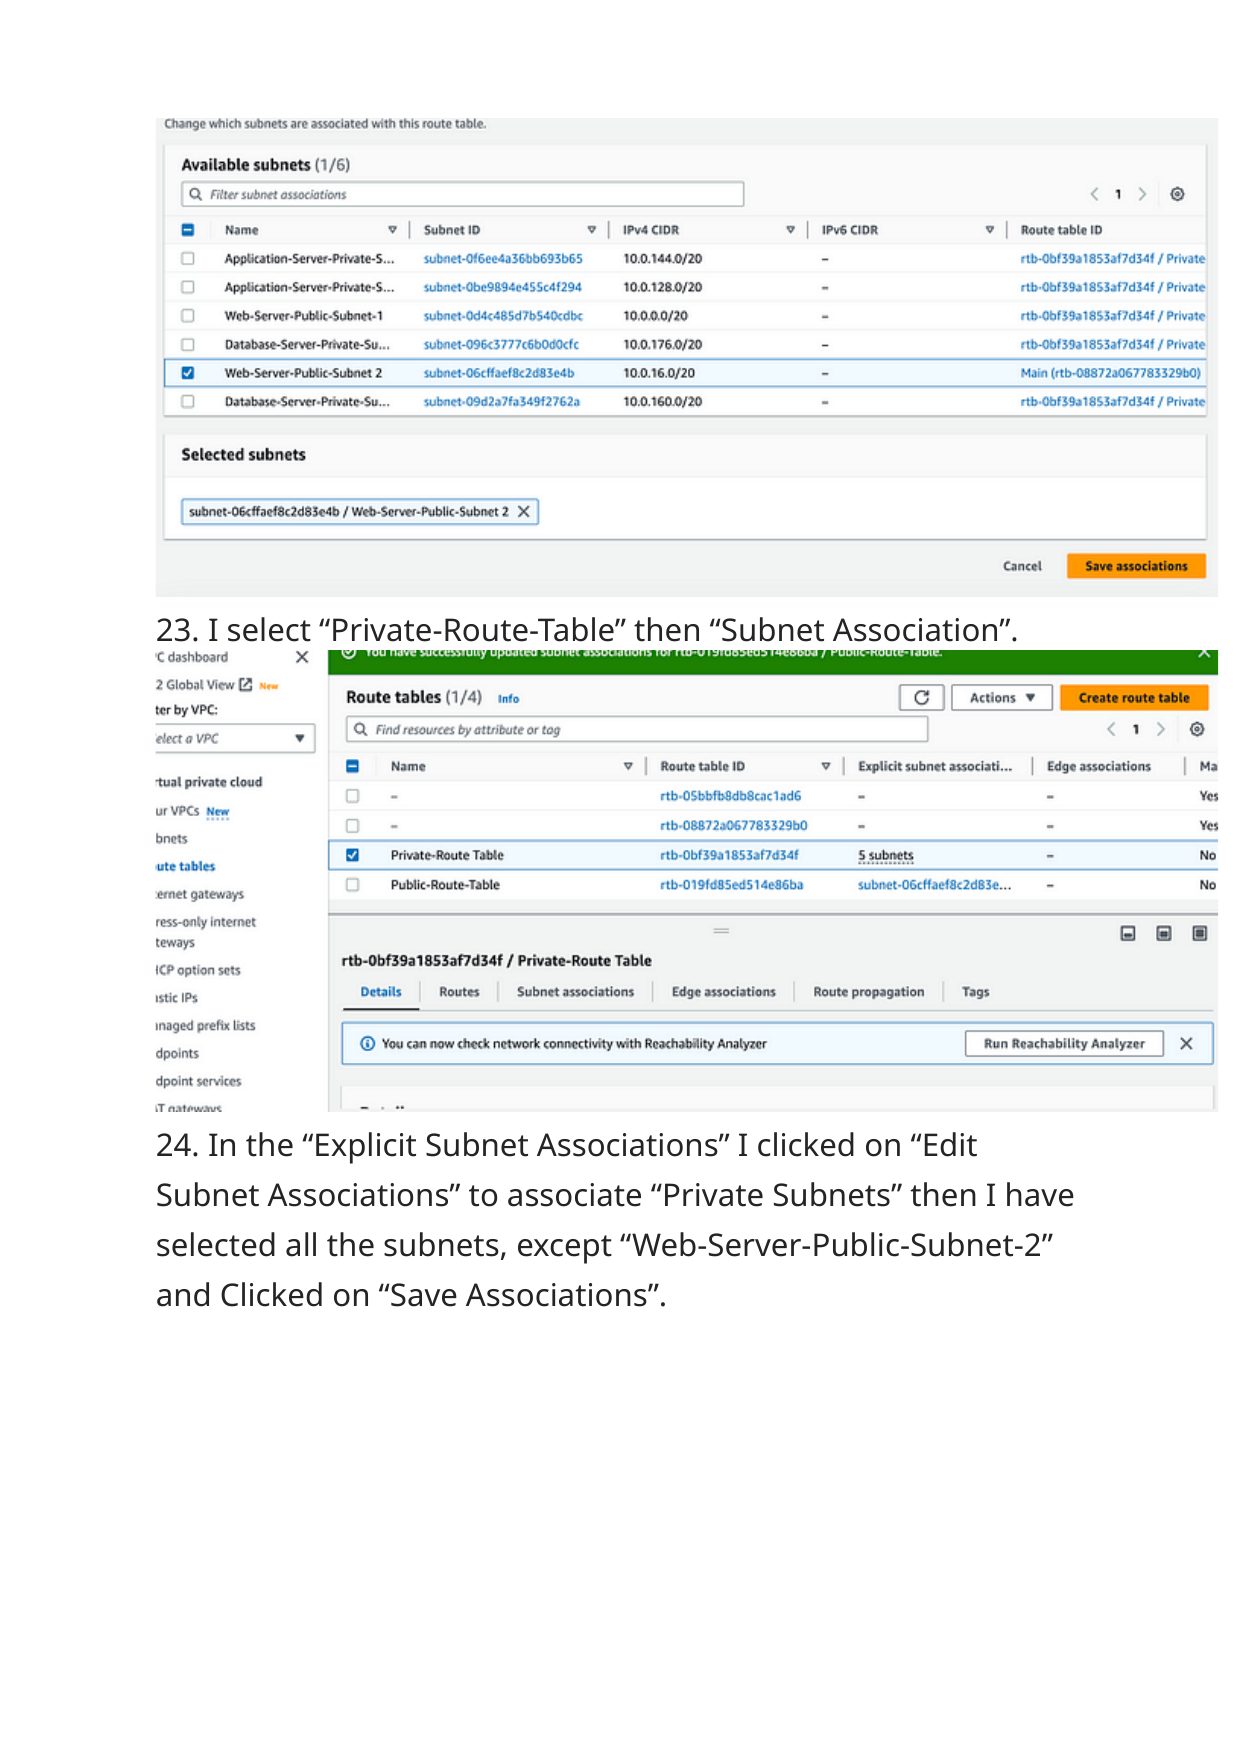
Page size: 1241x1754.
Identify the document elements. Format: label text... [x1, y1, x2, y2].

text 24. In the “Explicit Subnet Associations” I clicked on “Edit Subnet Associations” to associate “Private Subnets” then I have selected all the subnets, except “Web-Server-Public-Subnet-2” and Clicked on “Save Associations”. [156, 1116, 1084, 1316]
picture [155, 118, 1219, 597]
text 23. I select “Private-Route-Table” then “Subnet Association”. [156, 601, 1084, 650]
picture [155, 650, 1219, 1112]
